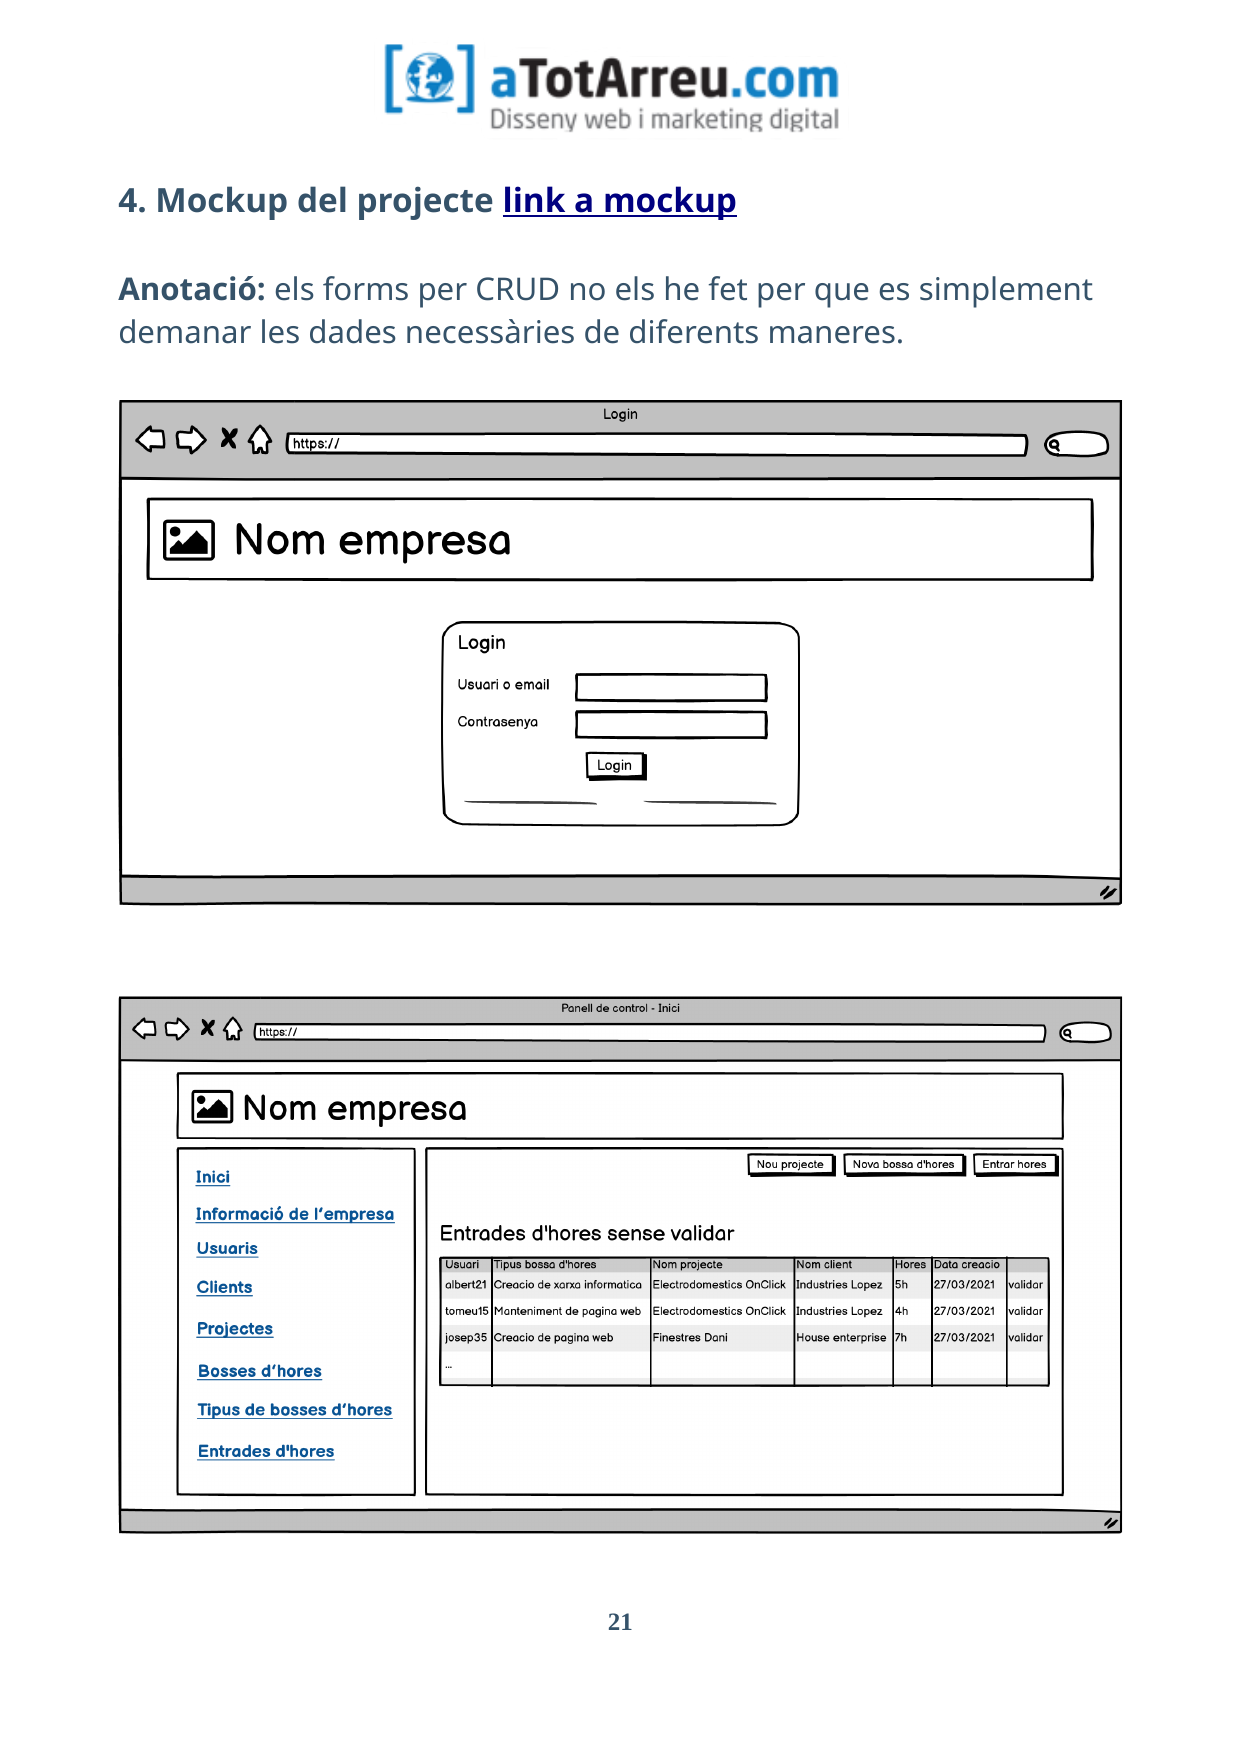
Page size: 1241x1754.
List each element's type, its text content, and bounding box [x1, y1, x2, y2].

picture [118, 399, 1123, 906]
text 4. Mockup del projecte link a mockup [118, 176, 1122, 222]
picture [118, 996, 1123, 1534]
text Anotació: els forms per CRUD no els he fet per que es simplement demanar les dades necessàries de diferents maneres. [118, 267, 1122, 352]
picture [356, 37, 873, 141]
